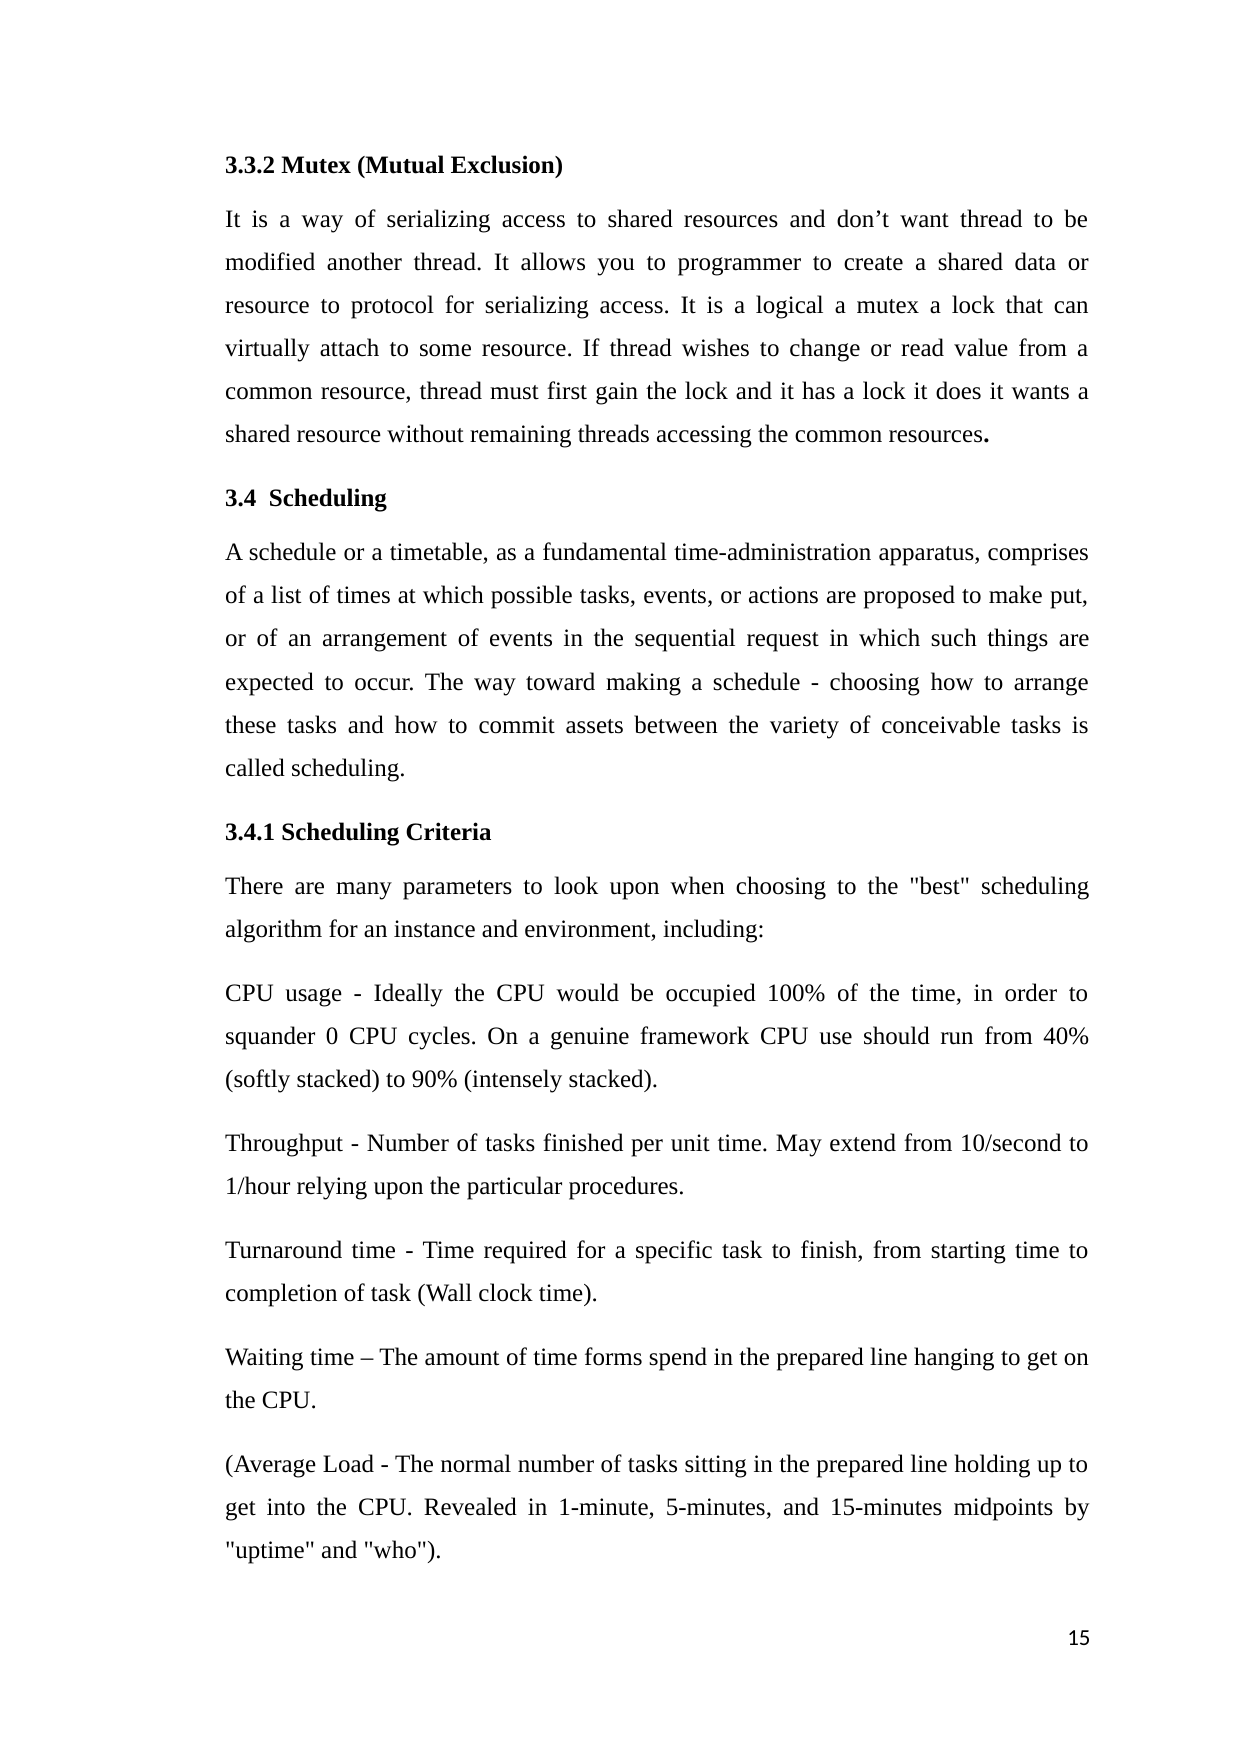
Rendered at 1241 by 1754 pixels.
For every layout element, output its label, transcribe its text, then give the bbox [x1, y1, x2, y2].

subtitle 3.4 Scheduling [225, 483, 1090, 512]
subtitle 3.4.1 Scheduling Criteria [225, 817, 1090, 846]
text A schedule or a timetable, as a fundamental time-administration apparatus, comprises of a list of times at which possible tasks, events, or actions are proposed to make put, or of an arrangement of events in the sequential request in which such things are expected to occur. The way toward making a schedule - choosing how to arrange these tasks and how to commit assets between the variety of conceivable tasks is called scheduling. [225, 537, 1090, 782]
text CPU usage - Ideally the CPU would be occupied 100% of the time, in order to squander 0 CPU cycles. On a genuine framework CPU use should run from 40% (softly stacked) to 90% (intensely stacked). [225, 978, 1090, 1093]
text Throughput - Number of tasks finished per unit time. May extend from 10/second to 1/hour relying upon the particular procedures. [225, 1128, 1090, 1200]
subtitle 3.3.2 Mutex (Mutual Exclusion) [225, 150, 1090, 179]
text (Average Load - The normal number of tasks sitting in the prepared line holding up to get into the CPU. Revealed in 1-minute, 5-minutes, and 15-minutes midpoints by "uptime" and "who"). [225, 1449, 1090, 1564]
text There are many parameters to look upon when choosing to the "best" scheduling algorithm for an instance and environment, including: [225, 871, 1090, 943]
text Turnaround time - Time required for a specific task to finish, from starting time to completion of task (Wall clock time). [225, 1235, 1090, 1307]
text It is a way of serializing access to shared resources and don’t want thread to be modified another thread. It allows you to programmer to create a shared data or resource to protocol for serializing access. It is a logical a mutex a lock that can virtually attach to some resource. If thread wishes to change or read value from a common resource, thread must first gain the lock and it has a lock it does it wants a shared resource without remaining threads accessing the common resources. [225, 204, 1090, 448]
text Waiting time – The amount of time forms spend in the prepared line hanging to get on the CPU. [225, 1342, 1090, 1414]
